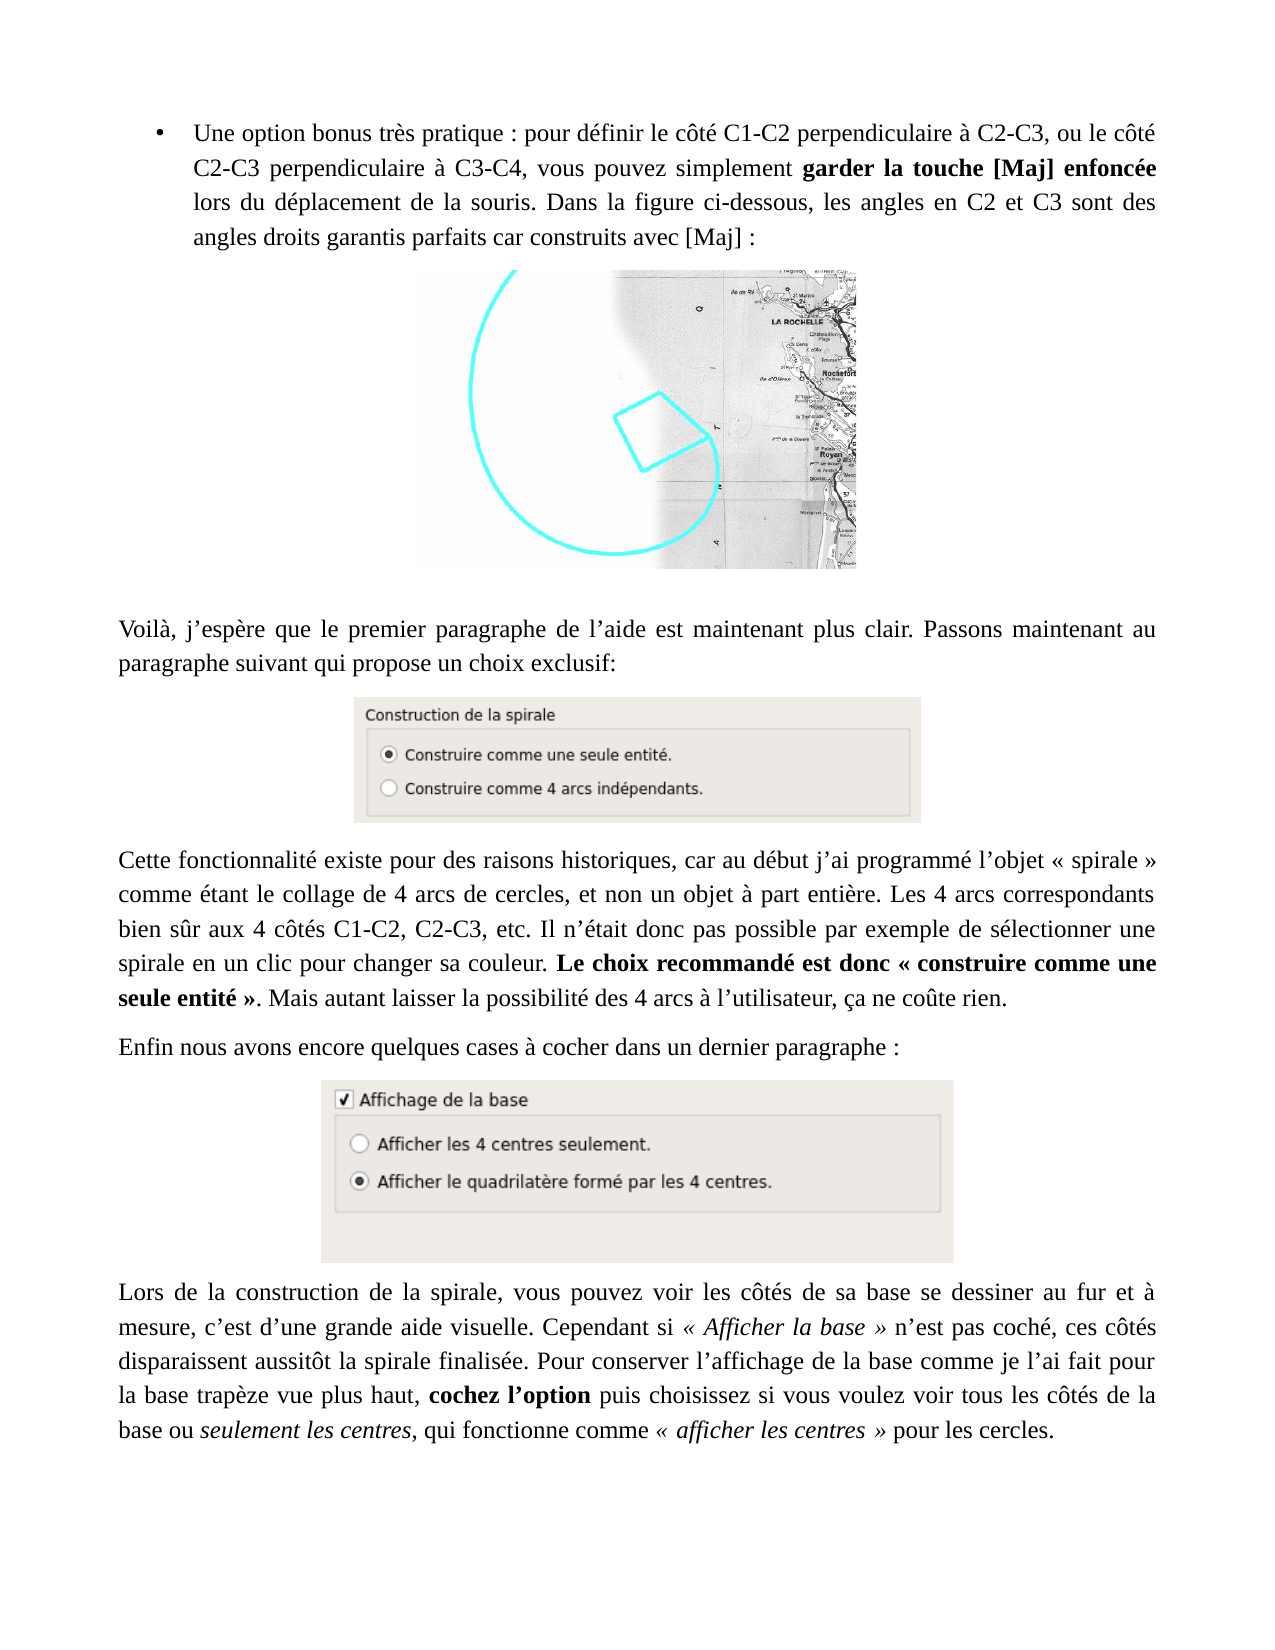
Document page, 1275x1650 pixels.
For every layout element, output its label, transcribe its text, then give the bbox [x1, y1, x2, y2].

text Enfin nous avons encore quelques cases à cocher dans un dernier paragraphe : [118, 1032, 1157, 1061]
picture [321, 1080, 954, 1263]
text Lors de la construction de la spirale, vous pouvez voir les côtés de sa base se dessiner au fur et à mesure, c’est d’une grande aide visuelle. Cependant si « Afficher la base » n’est pas coché, ces côtés disparaissent aussitôt la spirale finalisée. Pour conserver l’affichage de la base comme je l’ai fait pour la base trapèze vue plus haut, cochez l’option puis choisissez si vous voulez voir tous les côtés de la base ou seulement les centres, qui fonctionne comme « afficher les centres » pour les cercles. [118, 1277, 1157, 1444]
text Voilà, j’espère que le premier paragraphe de l’aide est maintenant plus clair. Passons maintenant au paragraphe suivant qui propose un choix exclusif: [118, 614, 1157, 677]
picture [418, 270, 857, 569]
picture [353, 697, 922, 823]
text Cette fonctionnalité existe pour des raisons historiques, car au début j’ai programmé l’objet « spirale » comme étant le collage de 4 arcs de cercles, et non un objet à part entière. Les 4 arcs correspondants bien sûr aux 4 côtés C1-C2, C2-C3, etc. Il n’était donc pas possible par exemple de sélectionner une spirale en un clic pour changer sa couleur. Le choix recommandé est donc « construire comme une seule entité ». Mais autant laisser la possibilité des 4 arcs à l’utilisateur, ça ne coûte rien. [118, 845, 1157, 1011]
list Une option bonus très pratique : pour définir le côté C1-C2 perpendiculaire à C2-C3, ou le côté C2-C3 perpendiculaire à C3-C4, vous pouvez simplement garder la touche [Maj] enfoncée lors du déplacement de la souris. Dans la figure ci-dessous, les angles en C2 et C3 sont des angles droits garantis parfaits car construits avec [Maj] : [156, 118, 1157, 250]
